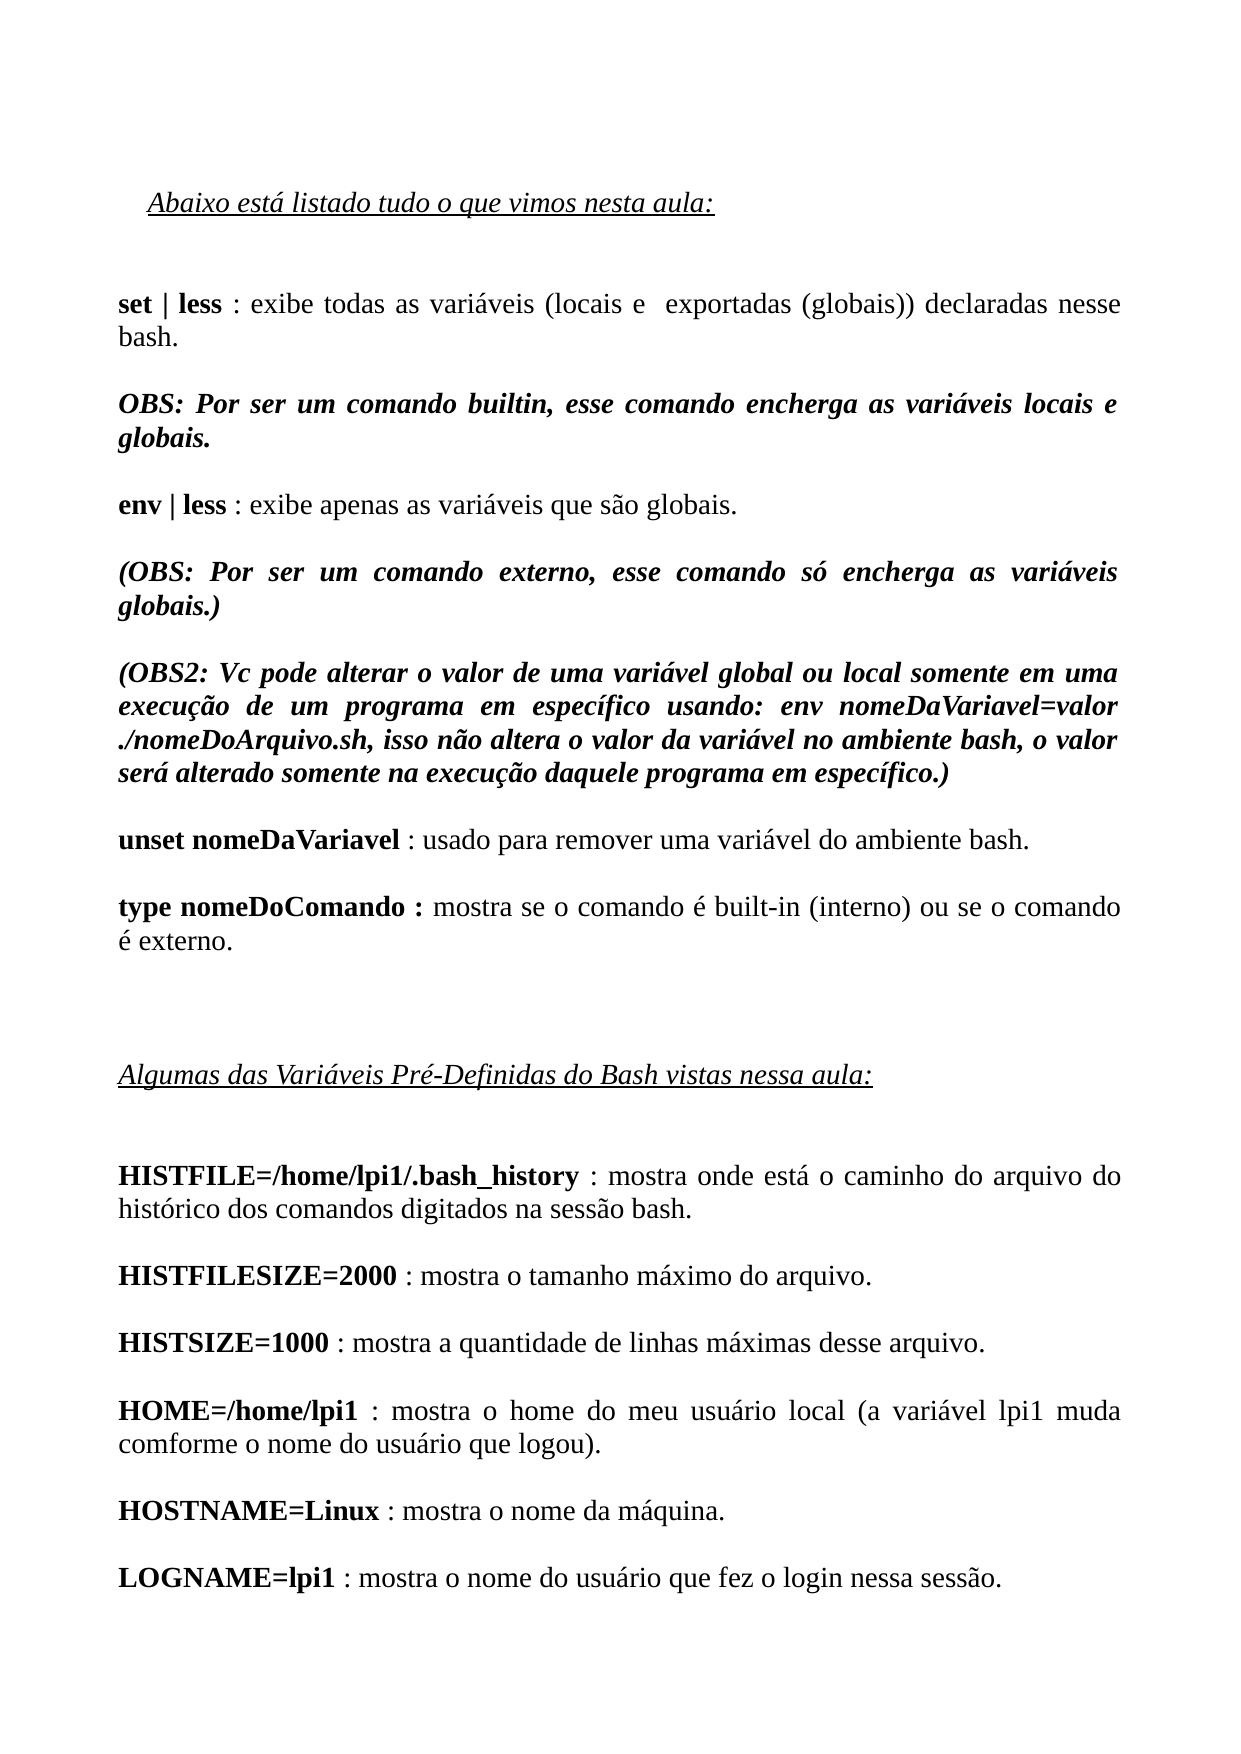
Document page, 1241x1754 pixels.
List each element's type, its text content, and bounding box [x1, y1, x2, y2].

text (OBS: Por ser um comando externo, esse comando só encherga as variáveis globais.) [118, 554, 1122, 621]
text OBS: Por ser um comando builtin, esse comando encherga as variáveis locais e globais. [118, 386, 1122, 453]
text type nomeDoComando : mostra se o comando é built-in (interno) ou se o comando é externo. [118, 889, 1122, 957]
text Algumas das Variáveis Pré-Definidas do Bash vistas nessa aula: [118, 1057, 1122, 1091]
text HISTSIZE=1000 : mostra a quantidade de linhas máximas desse arquivo. [118, 1326, 1122, 1359]
text LOGNAME=lpi1 : mostra o nome do usuário que fez o login nessa sessão. [118, 1560, 1122, 1594]
text unset nomeDaVariavel : usado para remover uma variável do ambiente bash. [118, 822, 1122, 856]
text set | less : exibe todas as variáveis (locais e exportadas (globais)) declaradas nesse bash. [118, 286, 1122, 353]
text env | less : exibe apenas as variáveis que são globais. [118, 487, 1122, 521]
text HISTFILESIZE=2000 : mostra o tamanho máximo do arquivo. [118, 1258, 1122, 1292]
text HOME=/home/lpi1 : mostra o home do meu usuário local (a variável lpi1 muda comforme o nome do usuário que logou). [118, 1393, 1122, 1460]
text (OBS2: Vc pode alterar o valor de uma variável global ou local somente em uma execução de um programa em específico usando: env nomeDaVariavel=valor ./nomeDoArquivo.sh, isso não altera o valor da variável no ambiente bash, o valor será alterado somente na execução daquele programa em específico.) [118, 655, 1122, 789]
text HISTFILE=/home/lpi1/.bash_history : mostra onde está o caminho do arquivo do histórico dos comandos digitados na sessão bash. [118, 1158, 1122, 1225]
text Abaixo está listado tudo o que vimos nesta aula: [118, 185, 1122, 219]
text HOSTNAME=Linux : mostra o nome da máquina. [118, 1493, 1122, 1527]
